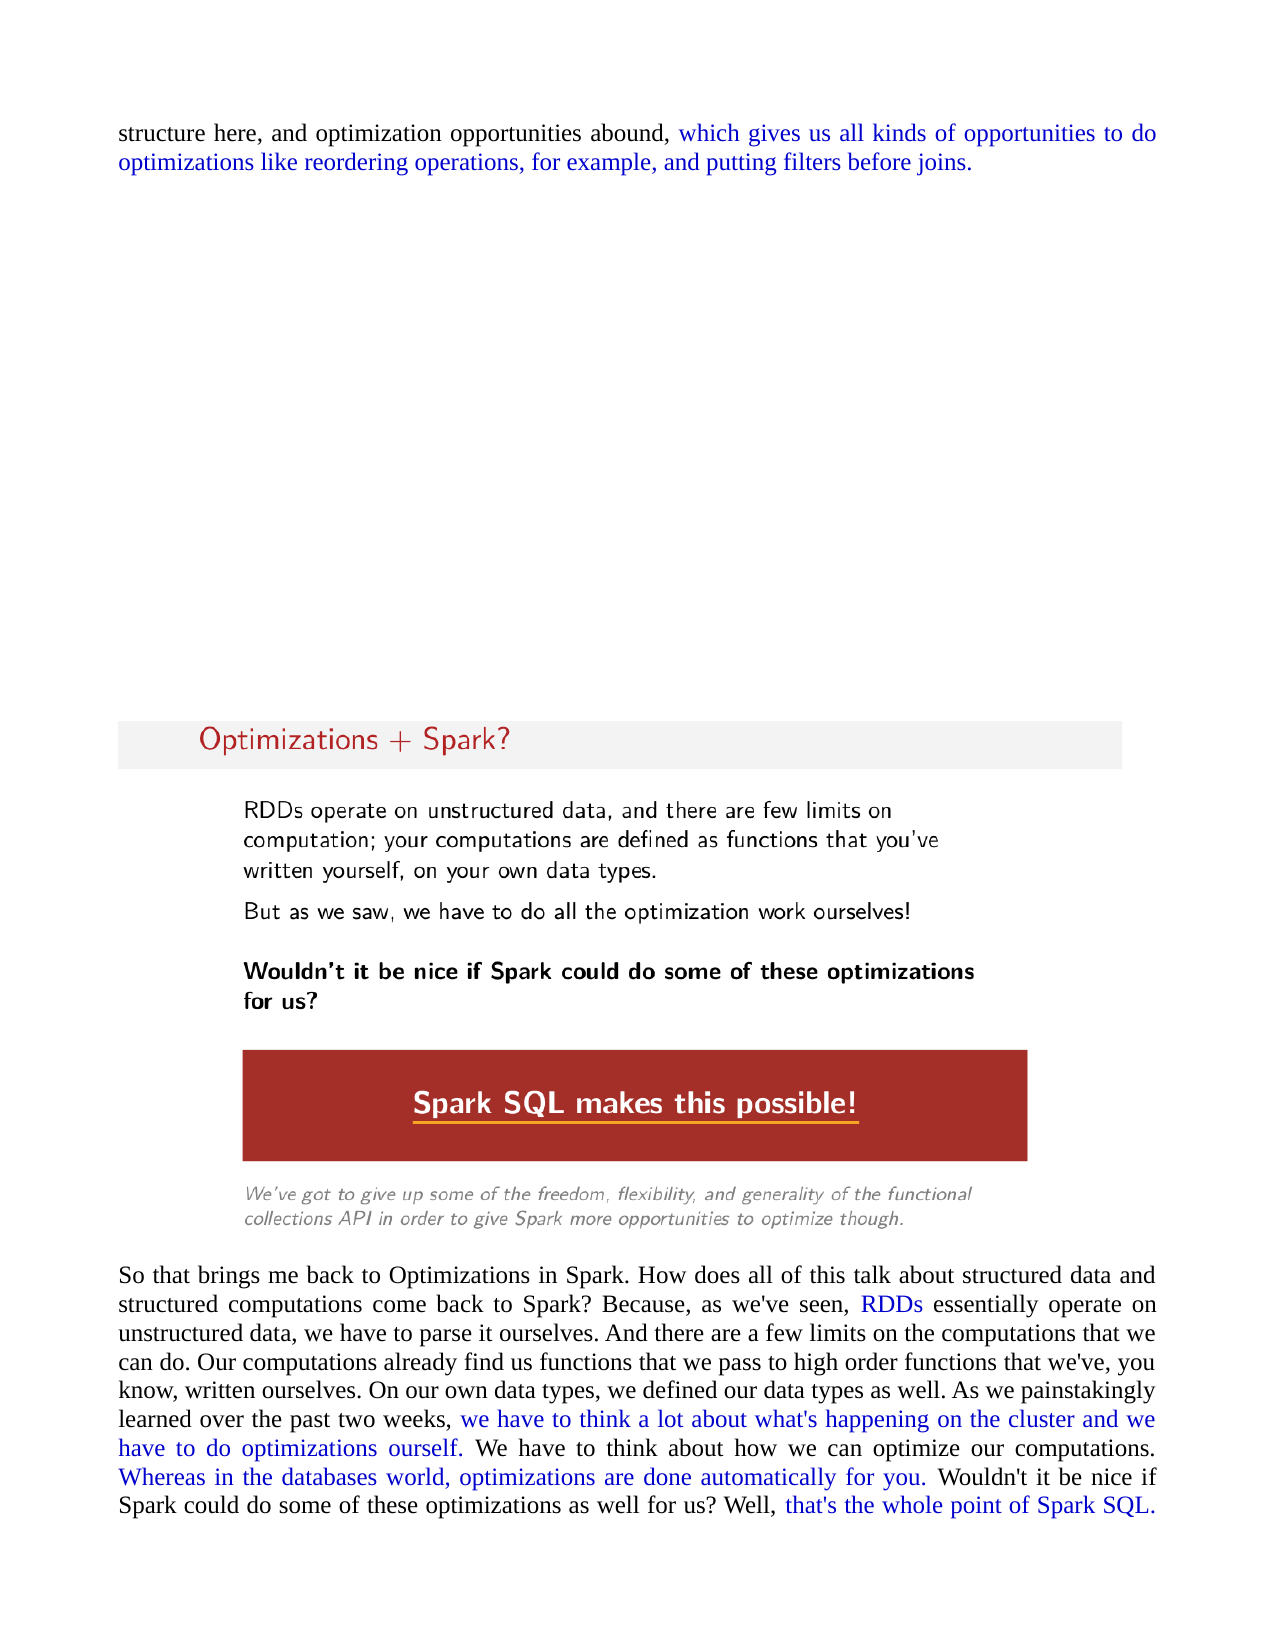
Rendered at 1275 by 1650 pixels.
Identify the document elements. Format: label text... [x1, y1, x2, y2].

text So that brings me back to Optimizations in Spark. How does all of this talk about structured data and structured computations come back to Spark? Because, as we've seen, RDDs essentially operate on unstructured data, we have to parse it ourselves. And there are a few limits on the computations that we can do. Our computations already find us functions that we pass to high order functions that we've, you know, written ourselves. On our own data types, we defined our data types as well. As we painstakingly learned over the past two weeks, we have to think a lot about what's happening on the cluster and we have to do optimizations ourself. We have to think about how we can optimize our computations. Whereas in the databases world, optimizations are done automatically for you. Wouldn't it be nice if Spark could do some of these optimizations as well for us? Well, that's the whole point of Spark SQL. [118, 1261, 1157, 1519]
picture [118, 721, 1157, 1232]
text structure here, and optimization opportunities abound, which gives us all kinds of opportunities to do optimizations like reordering operations, for example, and putting filters before joins. [118, 118, 1157, 176]
